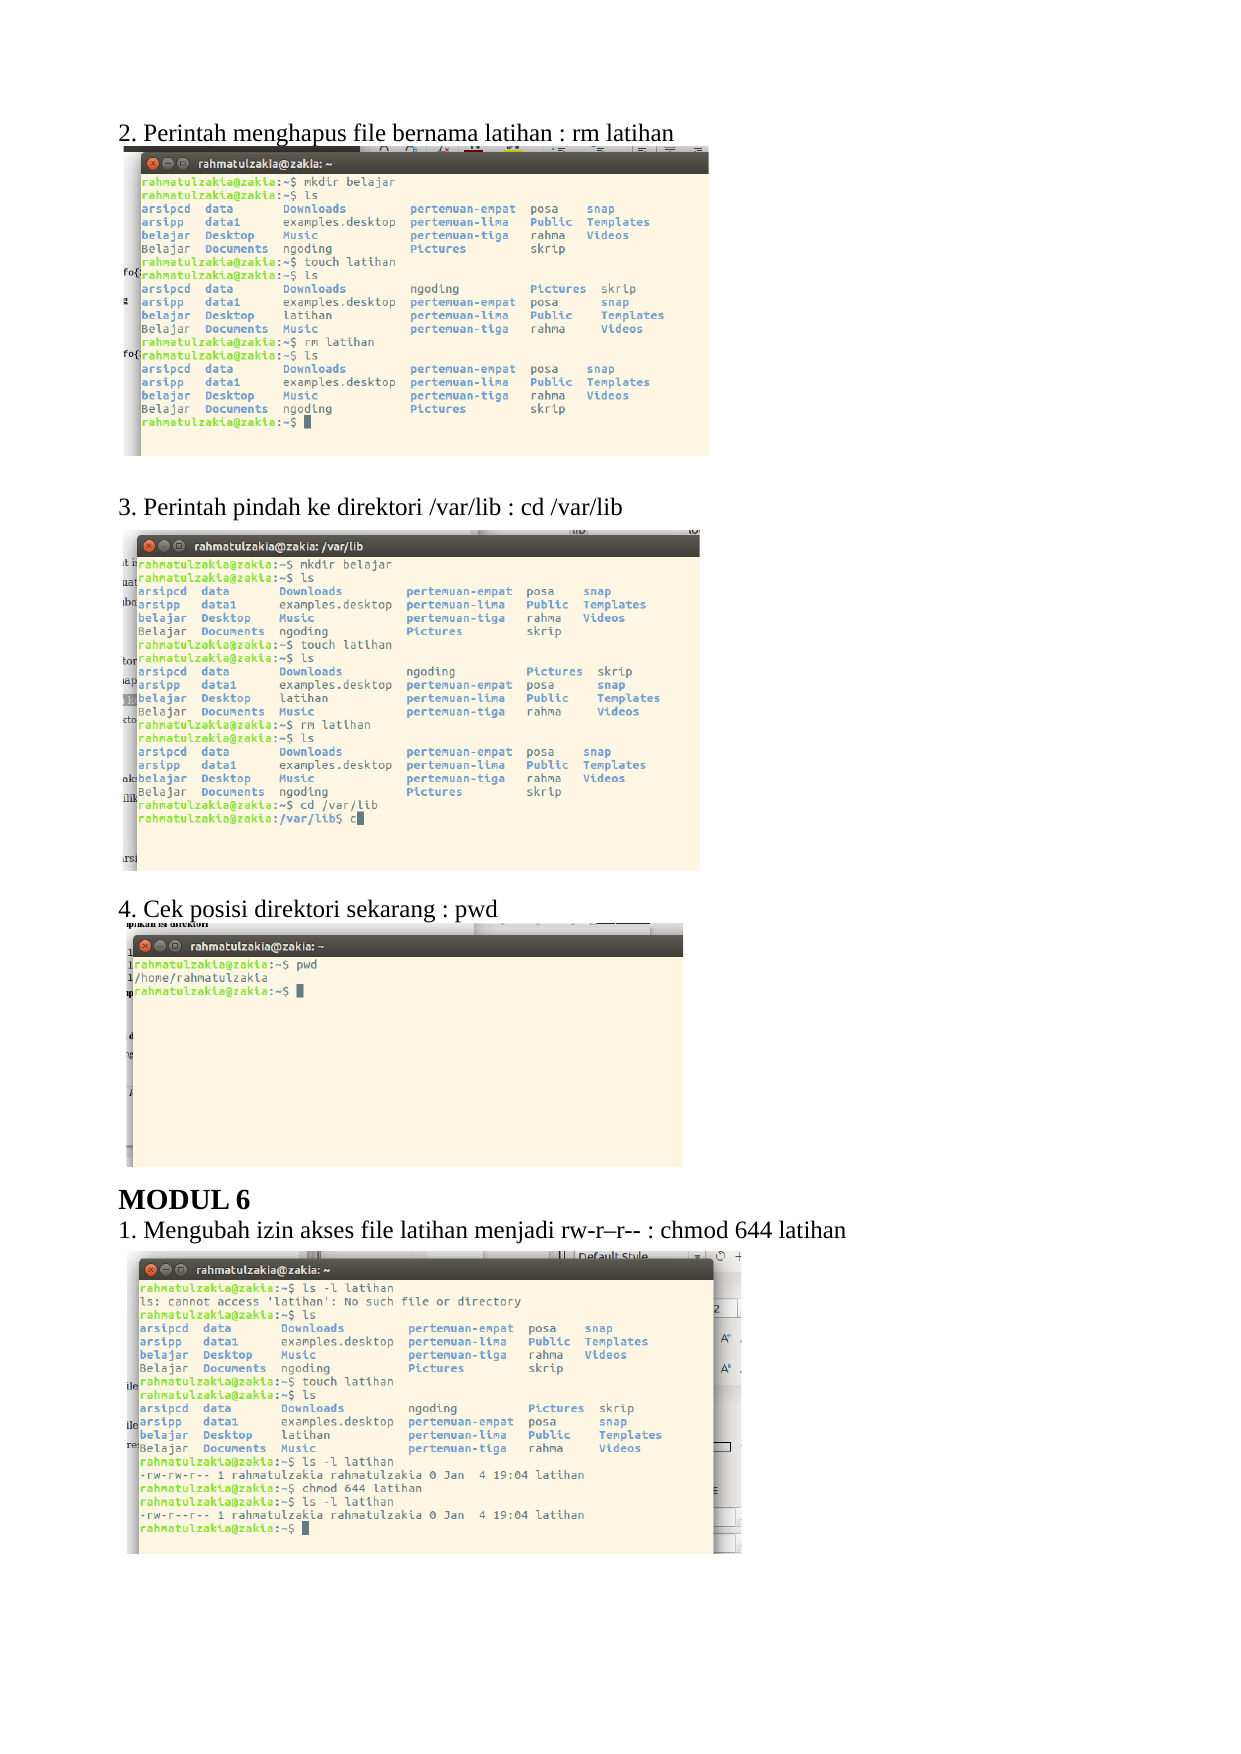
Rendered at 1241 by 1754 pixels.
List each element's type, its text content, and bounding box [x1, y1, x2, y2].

picture [123, 146, 709, 456]
text 2. Perintah menghapus file bernama latihan : rm latihan [118, 118, 1122, 147]
picture [127, 1251, 742, 1554]
picture [126, 923, 684, 1167]
text 1. Mengubah izin akses file latihan menjadi rw-r–r-- : chmod 644 latihan [118, 1215, 1122, 1244]
text 3. Perintah pindah ke direktori /var/lib : cd /var/lib [118, 492, 1122, 521]
text MODUL 6 [118, 1182, 1122, 1215]
picture [122, 530, 700, 871]
text 4. Cek posisi direktori sekarang : pwd [118, 894, 1122, 923]
